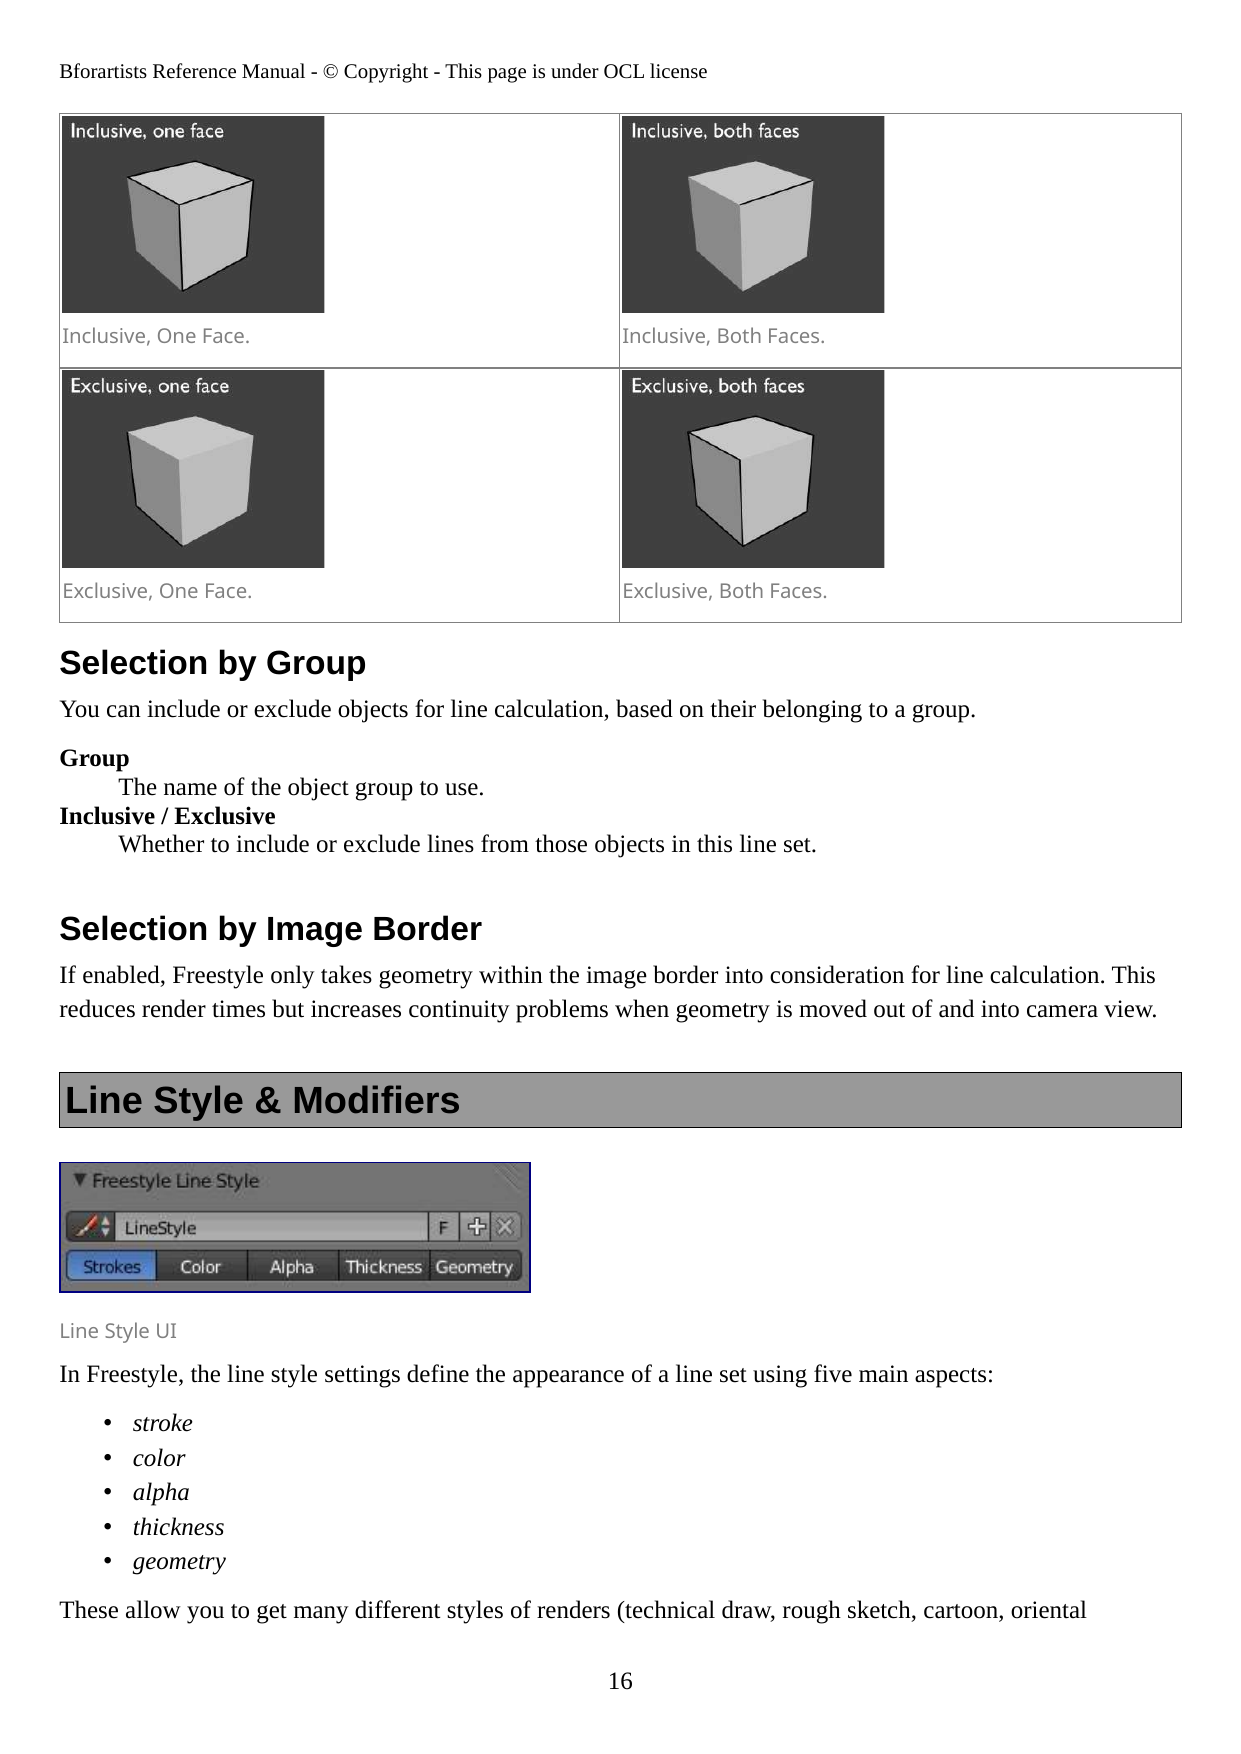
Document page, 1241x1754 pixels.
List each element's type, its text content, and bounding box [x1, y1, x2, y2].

list alpha [103, 1477, 1181, 1506]
text These allow you to get many different styles of renders (technical draw, rough sketch, cartoon, oriental [59, 1595, 1181, 1624]
list Whether to include or exclude lines from those objects in this line set. [118, 829, 1181, 858]
picture [622, 370, 885, 568]
subtitle Selection by Group [59, 643, 1181, 682]
list The name of the object group to use. [118, 772, 1181, 801]
list color [103, 1443, 1181, 1471]
text Line Style UI [59, 1313, 1181, 1344]
picture [61, 1163, 529, 1291]
subtitle Group [59, 743, 1181, 772]
picture [62, 116, 325, 313]
subtitle Inclusive / Exclusive [59, 801, 1181, 829]
table_header Inclusive, One Face. [60, 114, 619, 367]
list geometry [103, 1546, 1181, 1575]
table_header Exclusive, Both Faces. [620, 369, 1181, 622]
list thickness [103, 1512, 1181, 1540]
table_header Exclusive, One Face. [60, 369, 619, 622]
text You can include or exclude objects for line calculation, based on their belonging to a group. [59, 694, 1181, 723]
table_header Line Style & Modifiers [60, 1073, 1181, 1127]
picture [62, 370, 325, 568]
text If enabled, Freestyle only takes geometry within the image border into consideration for line calculation. This reduces render times but increases continuity problems when geometry is moved out of and into camera view. [59, 960, 1181, 1023]
picture [622, 116, 885, 313]
text In Freestyle, the line style settings define the appearance of a line set using five main aspects: [59, 1359, 1181, 1388]
subtitle Selection by Image Border [59, 908, 1181, 947]
table_header Inclusive, Both Faces. [620, 114, 1181, 367]
list stroke [103, 1408, 1181, 1437]
